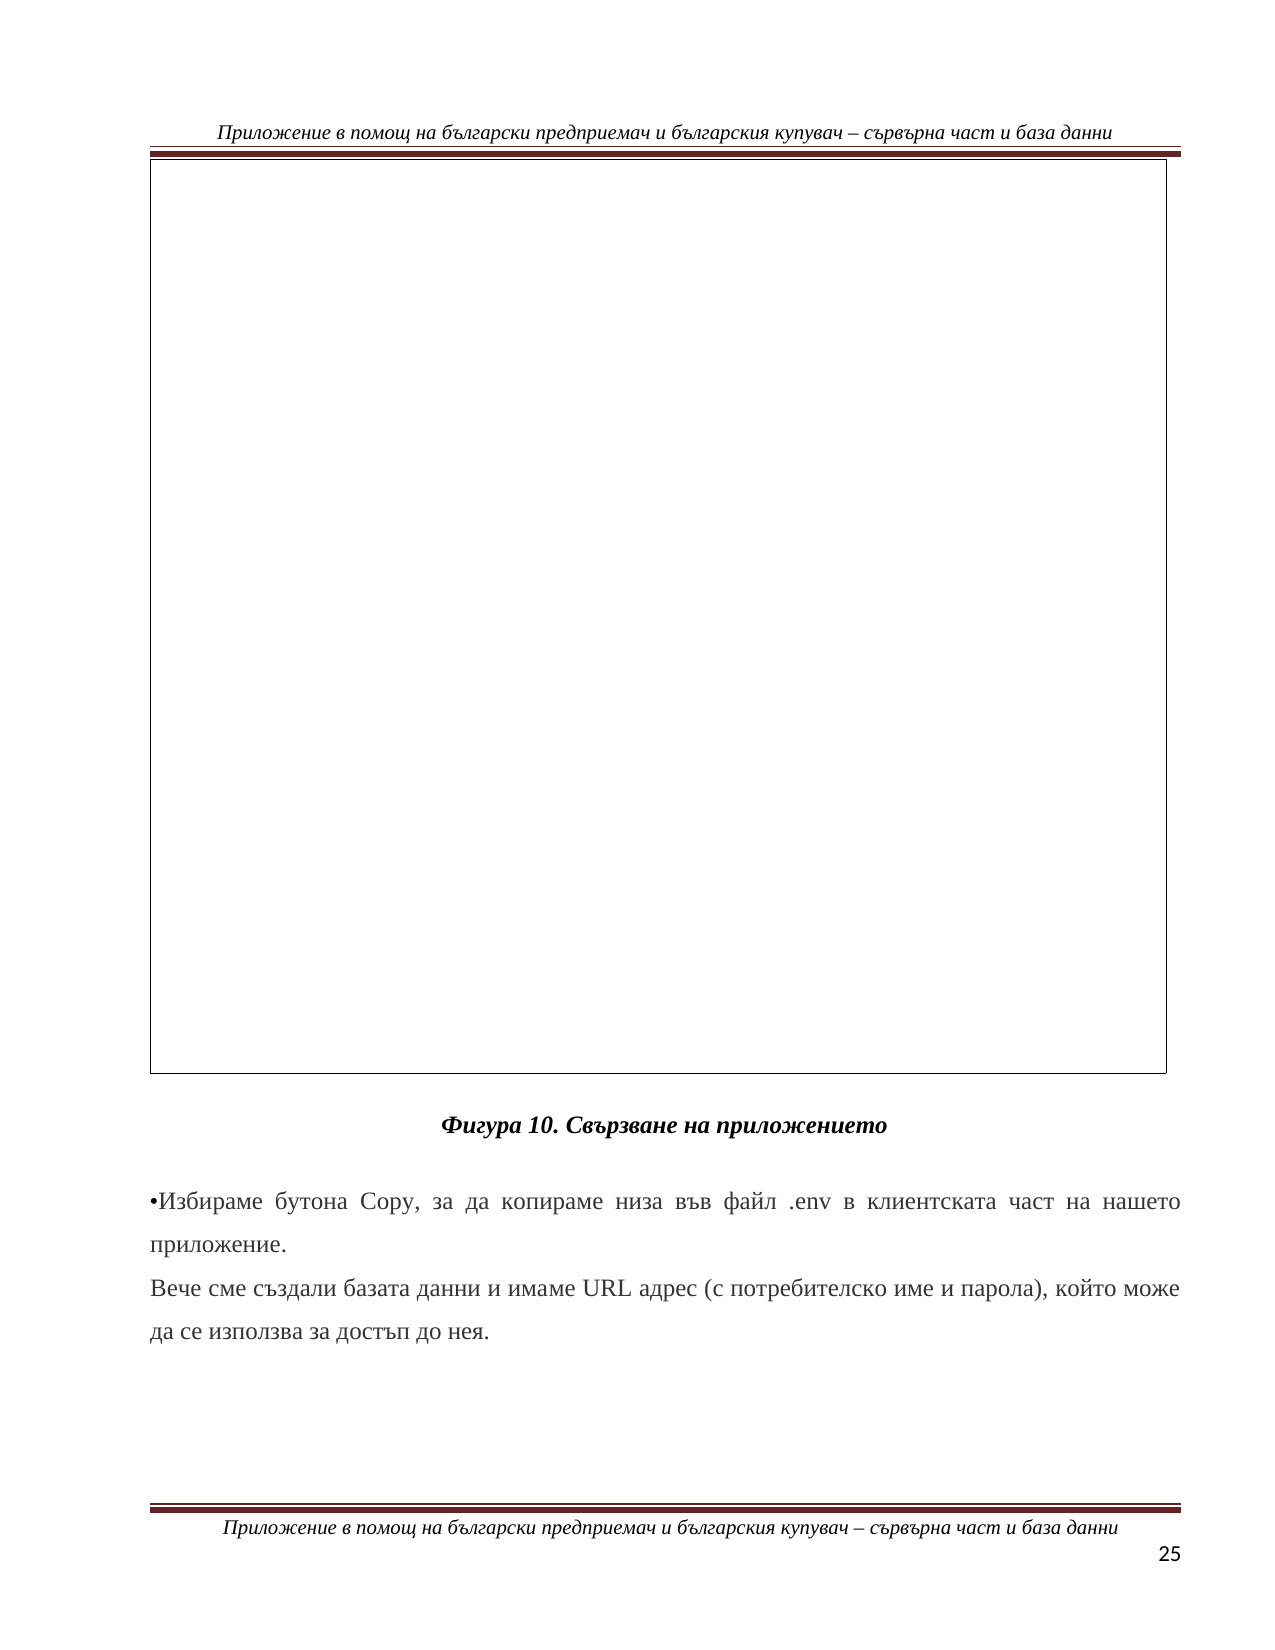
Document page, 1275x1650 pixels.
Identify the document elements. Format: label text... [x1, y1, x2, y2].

text Фигура 10. Свързване на приложението [150, 1110, 1181, 1139]
text Вече сме създали базата данни и имаме URL адрес (с потребителско име и парола), който може да се използва за достъп до нея. [150, 1273, 1181, 1344]
list Избираме бутона Copy, за да копираме низа във файл .env в клиентската част на нашето приложение. [150, 1186, 1181, 1258]
